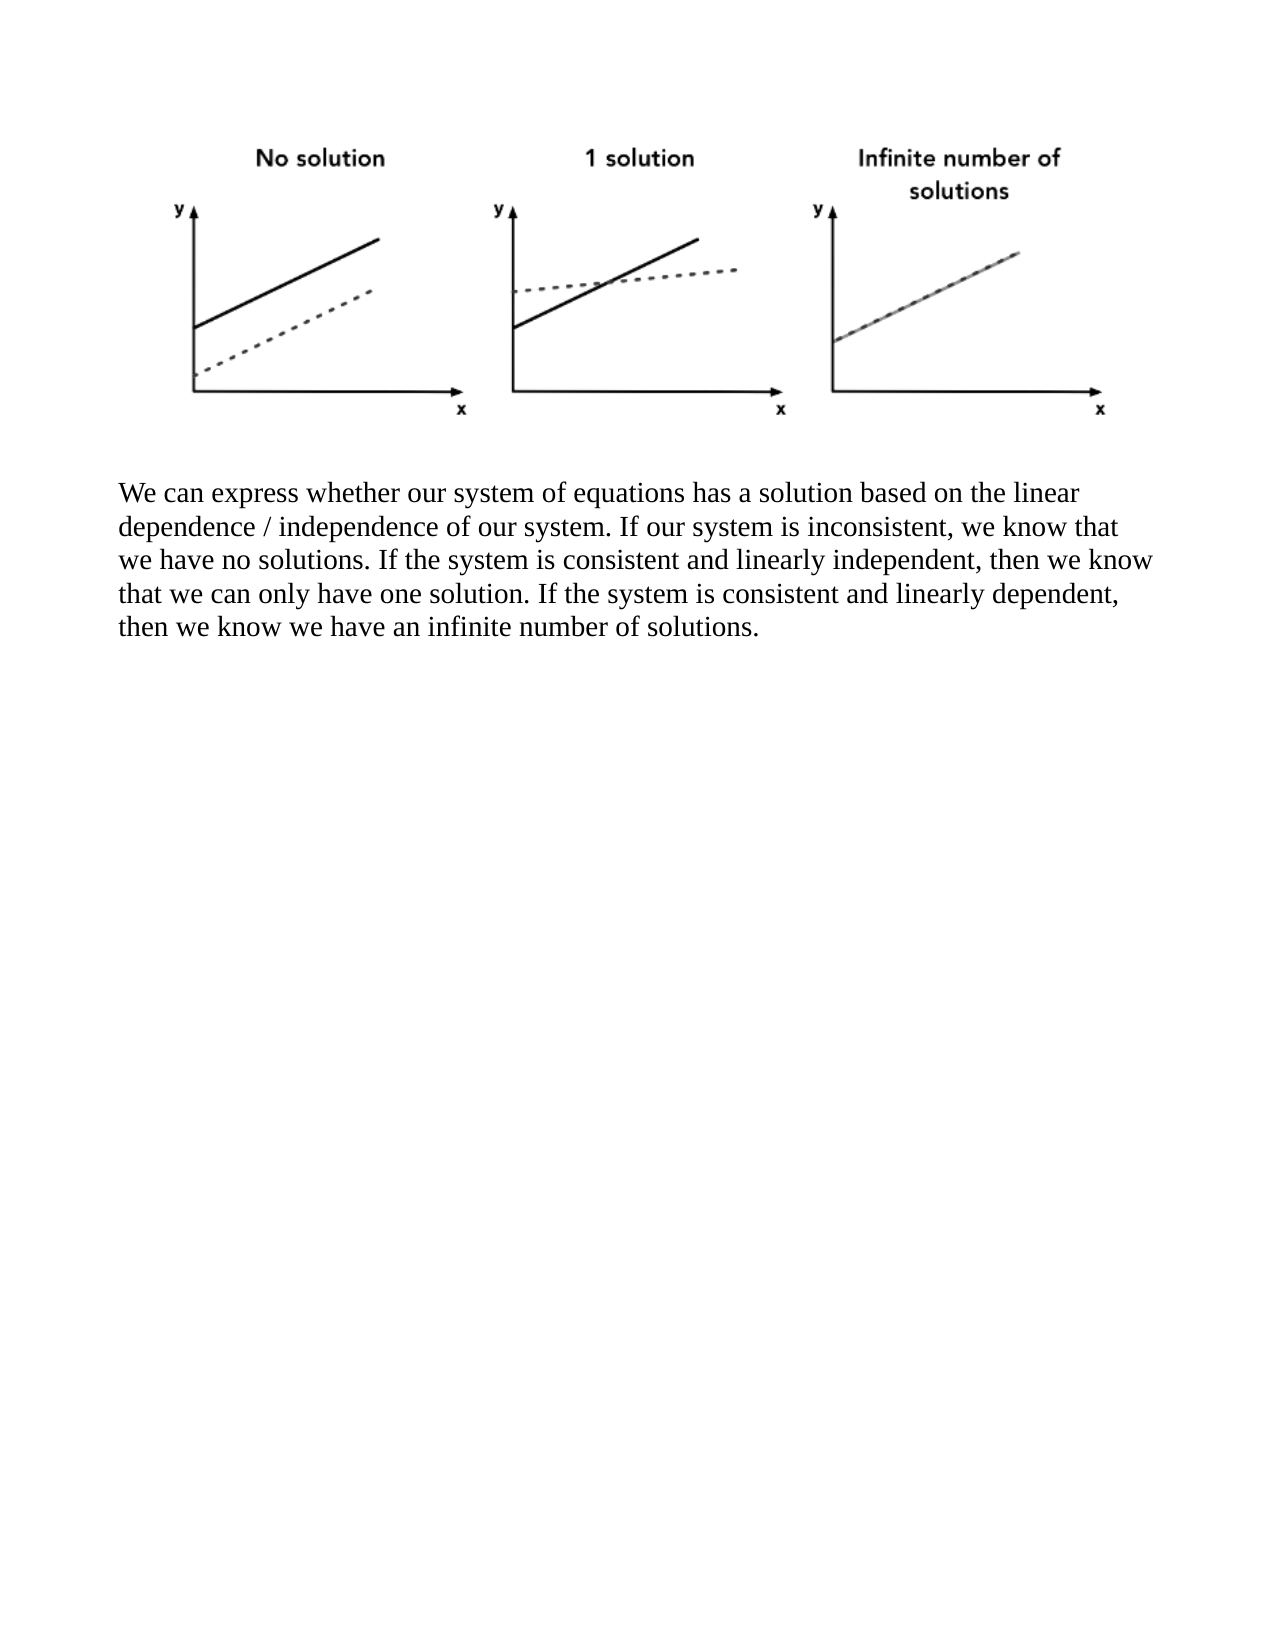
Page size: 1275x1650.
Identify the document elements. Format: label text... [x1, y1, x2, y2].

text We can express whether our system of equations has a solution based on the linear dependence / independence of our system. If our system is inconsistent, we know that we have no solutions. If the system is consistent and linearly independent, then we know that we can only have one solution. If the system is consistent and linearly dependent, then we know we have an infinite number of solutions. [118, 475, 1157, 643]
picture [150, 118, 1125, 442]
